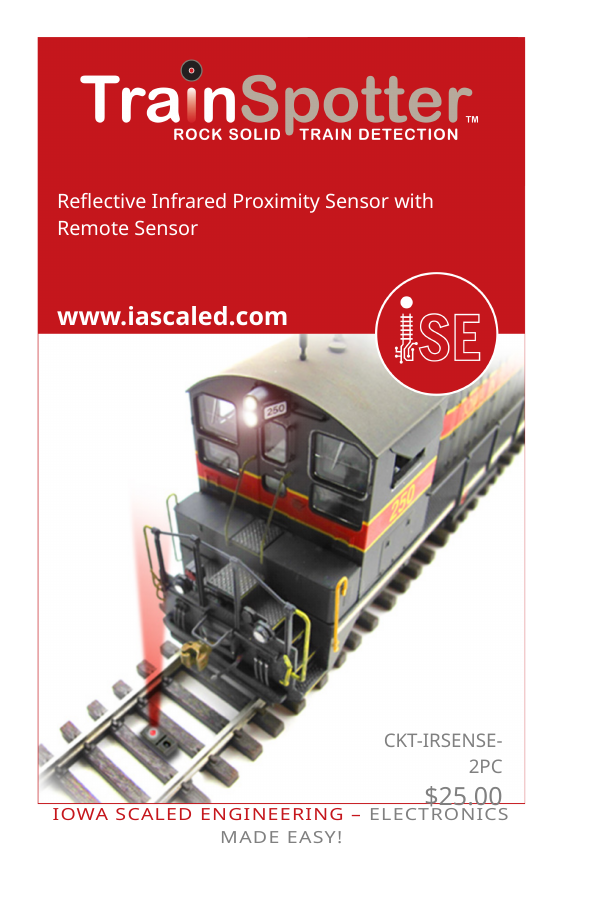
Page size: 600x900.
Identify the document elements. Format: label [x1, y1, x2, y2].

picture [37, 37, 525, 807]
